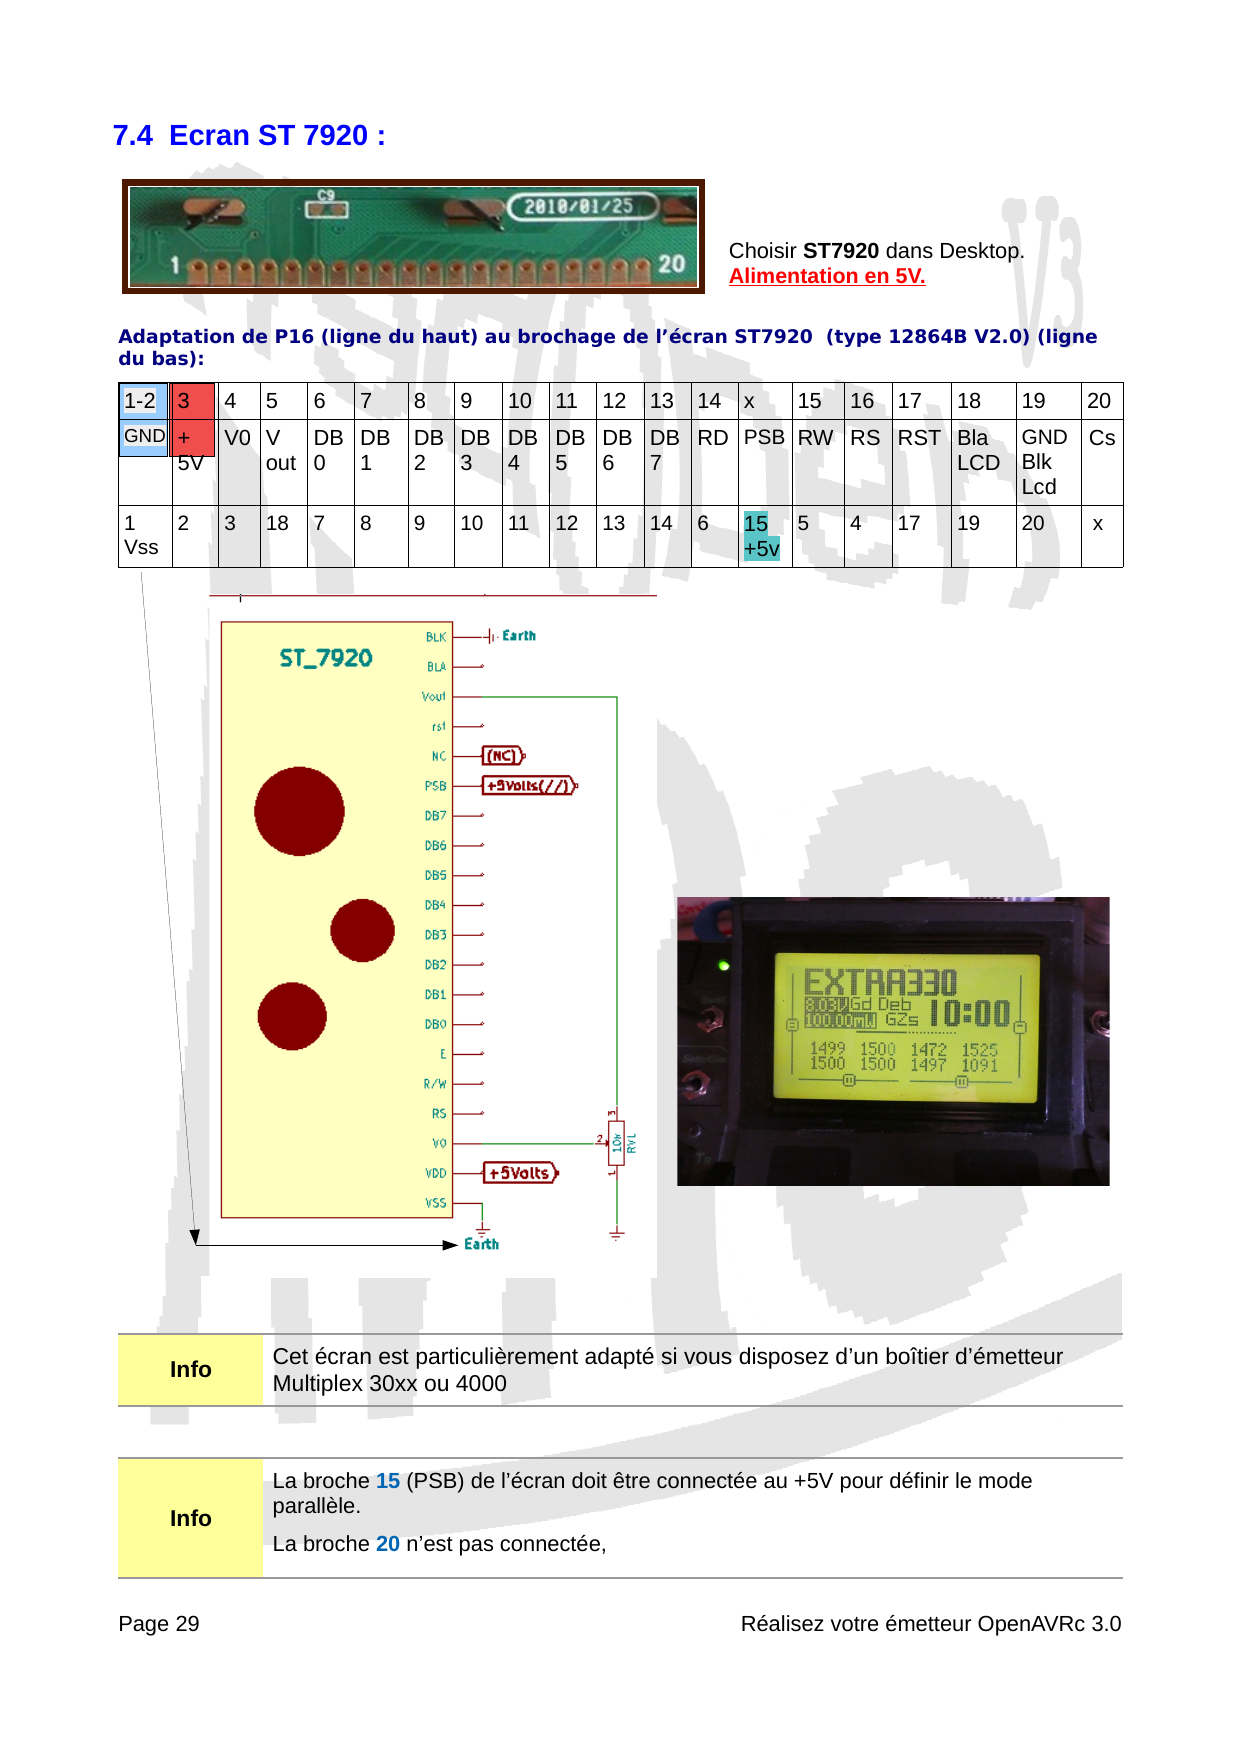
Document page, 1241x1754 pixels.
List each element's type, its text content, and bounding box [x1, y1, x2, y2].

table_cell 5 [793, 506, 844, 567]
table_cell 1 Vss [119, 506, 172, 567]
table_cell x [1082, 506, 1123, 567]
table_header 18 [952, 383, 1016, 419]
table_header 12 [597, 383, 644, 419]
table_cell 18 [261, 506, 307, 567]
table_cell DB1 [355, 420, 408, 505]
table_cell RW [793, 420, 844, 505]
table_header 15 [125, 426, 165, 445]
table_cell DB6 [597, 420, 644, 505]
table_header 19 [1017, 383, 1081, 419]
table_header Info [118, 1459, 263, 1577]
table_header 15 [155, 431, 163, 441]
table_cell 3 [219, 506, 260, 567]
picture [130, 187, 697, 286]
table_cell GND [119, 420, 172, 505]
table_header 16 [845, 383, 892, 419]
table_header 17 [893, 383, 951, 419]
table_cell 17 [893, 506, 951, 567]
table_cell 8 [355, 506, 408, 567]
table_header 14 [692, 383, 738, 419]
subtitle 7.4 Ecran ST 7920 : [112, 118, 1122, 152]
table_cell 6 [692, 506, 738, 567]
text Choisir ST7920 dans Desktop. [705, 238, 1122, 264]
table_header La broche 15 (PSB) de l’écran doit être connectée au +5V pour définir le mode parallèle. La broche 20 n’est pas connectée, [264, 1459, 1122, 1577]
table_header 6 [308, 383, 354, 419]
table_header 13 [645, 383, 691, 419]
table_cell RD [692, 420, 738, 505]
table_cell Bla LCD [952, 420, 1016, 505]
table_cell 13 [597, 506, 644, 567]
table_cell 19 [952, 506, 1016, 567]
table_cell 14 [645, 506, 691, 567]
table_cell 15 +5v [739, 506, 792, 567]
table_cell DB 0 [308, 420, 354, 505]
text Adaptation de P16 (ligne du haut) au brochage de l’écran ST7920 (type 12864B V2.0) (ligne du bas): [118, 326, 1122, 369]
table_header 10 [503, 383, 549, 419]
table_header 7 [355, 383, 408, 419]
table_cell DB4 [503, 420, 549, 505]
table_cell RS [845, 420, 892, 505]
table_cell DB7 [645, 420, 691, 505]
table_cell 20 [1017, 506, 1081, 567]
table_cell V0 [219, 420, 260, 505]
table_cell DB3 [455, 420, 502, 505]
table_cell 11 [503, 506, 549, 567]
table_cell 7 [308, 506, 354, 567]
table_header 20 [1082, 383, 1123, 419]
table_cell 4 [845, 506, 892, 567]
picture [209, 594, 657, 1278]
table_cell RST [893, 420, 951, 505]
table_header 15 [125, 389, 155, 412]
table_header Info [118, 1335, 263, 1405]
table_cell GND Blk Lcd [1017, 420, 1081, 505]
text Alimentation en 5V. [705, 264, 1122, 288]
table_header 11 [550, 383, 596, 419]
table_header 5 [261, 383, 307, 419]
table_cell DB2 [409, 420, 454, 505]
table_header 15 [793, 383, 844, 419]
table_cell 10 [455, 506, 502, 567]
table_cell PSB [739, 420, 792, 505]
table_header 9 [455, 383, 502, 419]
table_header x [739, 383, 792, 419]
table_cell + 5V [173, 420, 218, 505]
table_cell DB5 [550, 420, 596, 505]
table_cell Cs [1082, 420, 1123, 505]
table_cell 2 [173, 506, 218, 567]
table_cell 9 [409, 506, 454, 567]
table_header Cet écran est particulièrement adapté si vous disposez d’un boîtier d’émetteur Multiplex 30xx ou 4000 [264, 1335, 1122, 1405]
table_header 8 [409, 383, 454, 419]
table_header 4 [219, 383, 260, 419]
table_cell V out [261, 420, 307, 505]
table_cell 12 [550, 506, 596, 567]
picture [677, 897, 1110, 1186]
